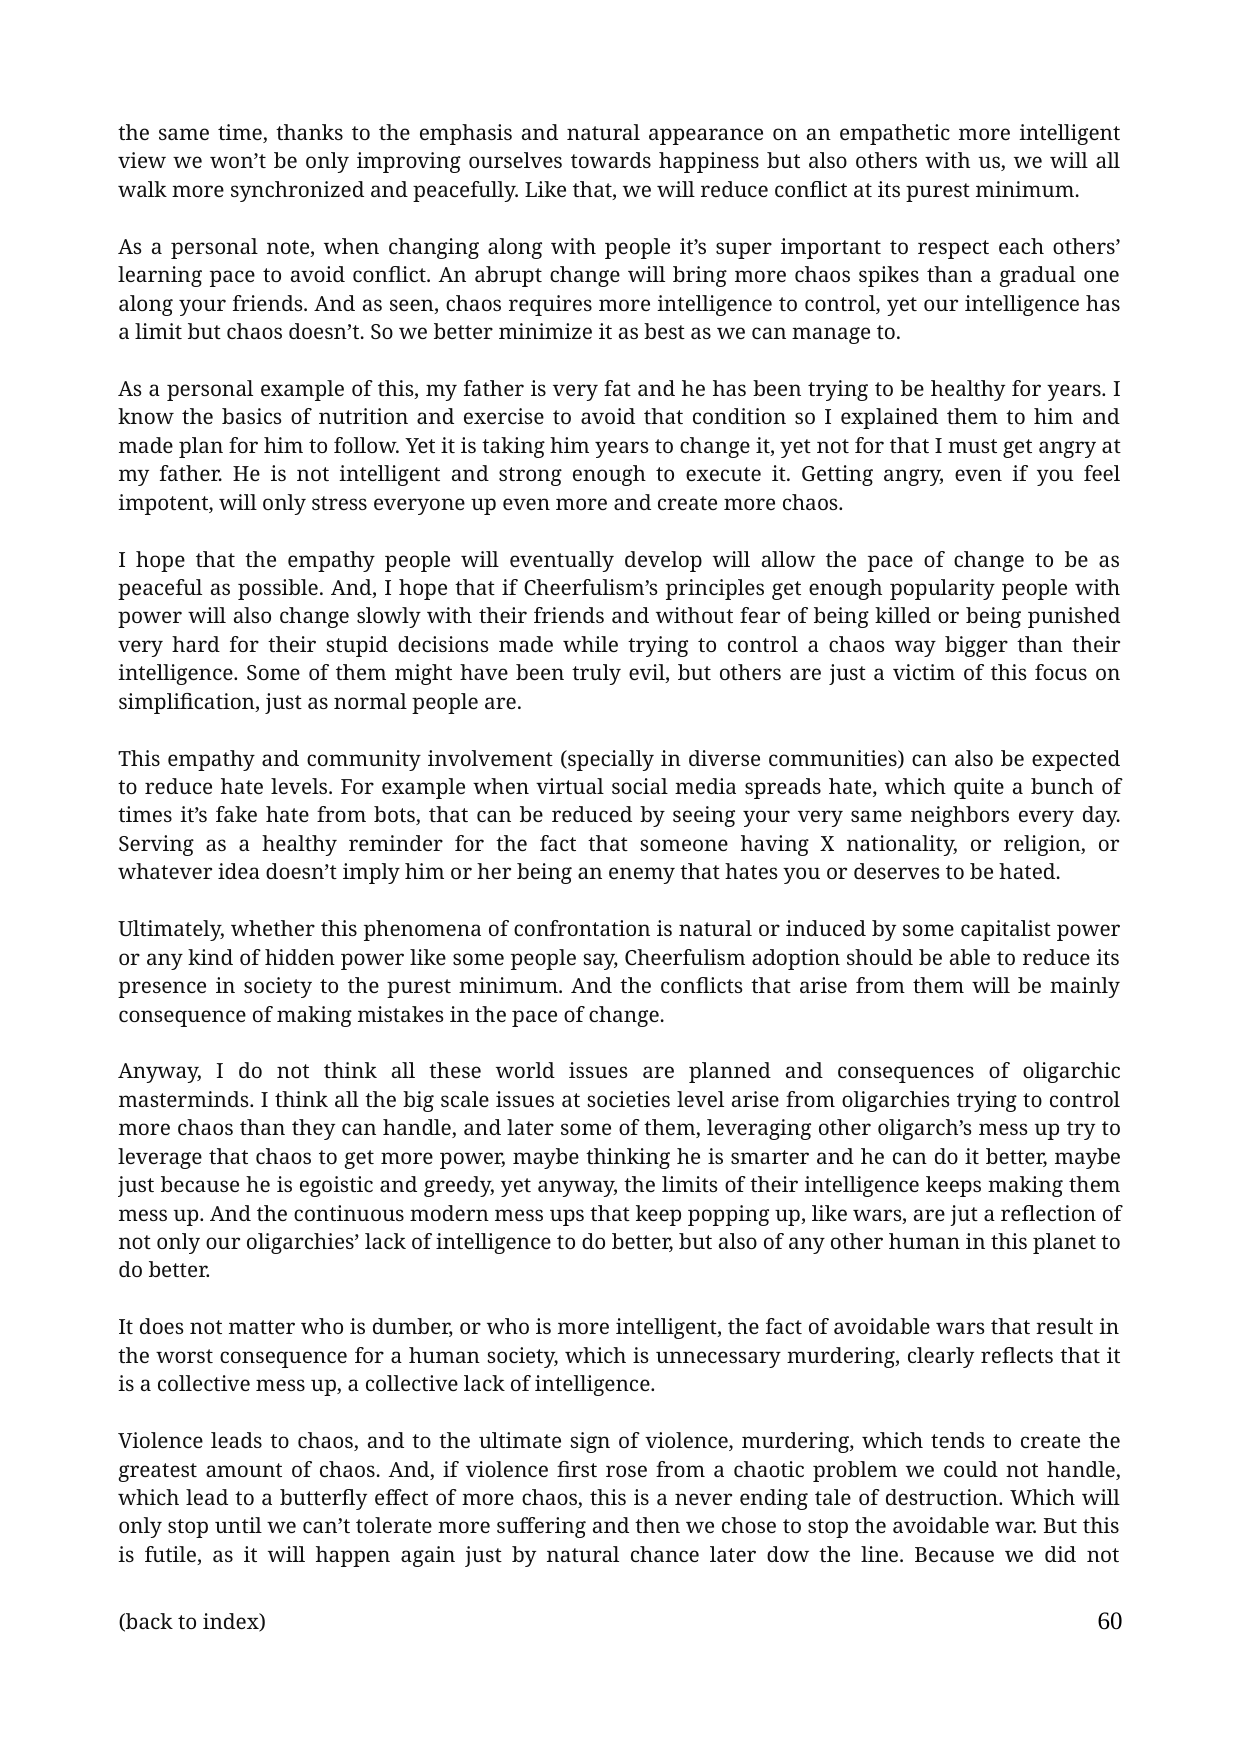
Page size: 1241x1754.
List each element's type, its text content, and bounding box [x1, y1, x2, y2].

text As a personal example of this, my father is very fat and he has been trying to be healthy for years. I know the basics of nutrition and exercise to avoid that condition so I explained them to him and made plan for him to follow. Yet it is taking him years to change it, yet not for that I must get angry at my father. He is not intelligent and strong enough to execute it. Getting angry, even if you feel impotent, will only stress everyone up even more and create more chaos. [118, 374, 1122, 516]
text As a personal note, when changing along with people it’s super important to respect each others’ learning pace to avoid conflict. An abrupt change will bring more chaos spikes than a gradual one along your friends. And as seen, chaos requires more intelligence to control, yet our intelligence has a limit but chaos doesn’t. So we better minimize it as best as we can manage to. [118, 232, 1122, 346]
text I hope that the empathy people will eventually develop will allow the pace of change to be as peaceful as possible. And, I hope that if Cheerfulism’s principles get enough popularity people with power will also change slowly with their friends and without fear of being killed or being punished very hard for their stupid decisions made while trying to control a chaos way bigger than their intelligence. Some of them might have been truly evil, but others are just a victim of this focus on simplification, just as normal people are. [118, 545, 1122, 715]
text This empathy and community involvement (specially in diverse communities) can also be expected to reduce hate levels. For example when virtual social media spreads hate, which quite a bunch of times it’s fake hate from bots, that can be reduced by seeing your very same neighbors every day. Serving as a healthy reminder for the fact that someone having X nationality, or religion, or whatever idea doesn’t imply him or her being an enemy that hates you or deserves to be hated. [118, 744, 1122, 886]
text the same time, thanks to the emphasis and natural appearance on an empathetic more intelligent view we won’t be only improving ourselves towards happiness but also others with us, we will all walk more synchronized and peacefully. Like that, we will reduce conflict at its purest minimum. [118, 118, 1122, 203]
text Anyway, I do not think all these world issues are planned and consequences of oligarchic masterminds. I think all the big scale issues at societies level arise from oligarchies trying to control more chaos than they can handle, and later some of them, leveraging other oligarch’s mess up try to leverage that chaos to get more power, maybe thinking he is smarter and he can do it better, maybe just because he is egoistic and greedy, yet anyway, the limits of their intelligence keeps making them mess up. And the continuous modern mess ups that keep popping up, like wars, are jut a reflection of not only our oligarchies’ lack of intelligence to do better, but also of any other human in this planet to do better. [118, 1057, 1122, 1284]
text It does not matter who is dumber, or who is more intelligent, the fact of avoidable wars that result in the worst consequence for a human society, which is unnecessary murdering, clearly reflects that it is a collective mess up, a collective lack of intelligence. [118, 1312, 1122, 1398]
text Ultimately, whether this phenomena of confrontation is natural or induced by some capitalist power or any kind of hidden power like some people say, Cheerfulism adoption should be able to reduce its presence in society to the purest minimum. And the conflicts that arise from them will be mainly consequence of making mistakes in the pace of change. [118, 914, 1122, 1028]
text Violence leads to chaos, and to the ultimate sign of violence, murdering, which tends to create the greatest amount of chaos. And, if violence first rose from a chaotic problem we could not handle, which lead to a butterfly effect of more chaos, this is a never ending tale of destruction. Which will only stop until we can’t tolerate more suffering and then we chose to stop the avoidable war. But this is futile, as it will happen again just by natural chance later dow the line. Because we did not [118, 1426, 1122, 1568]
